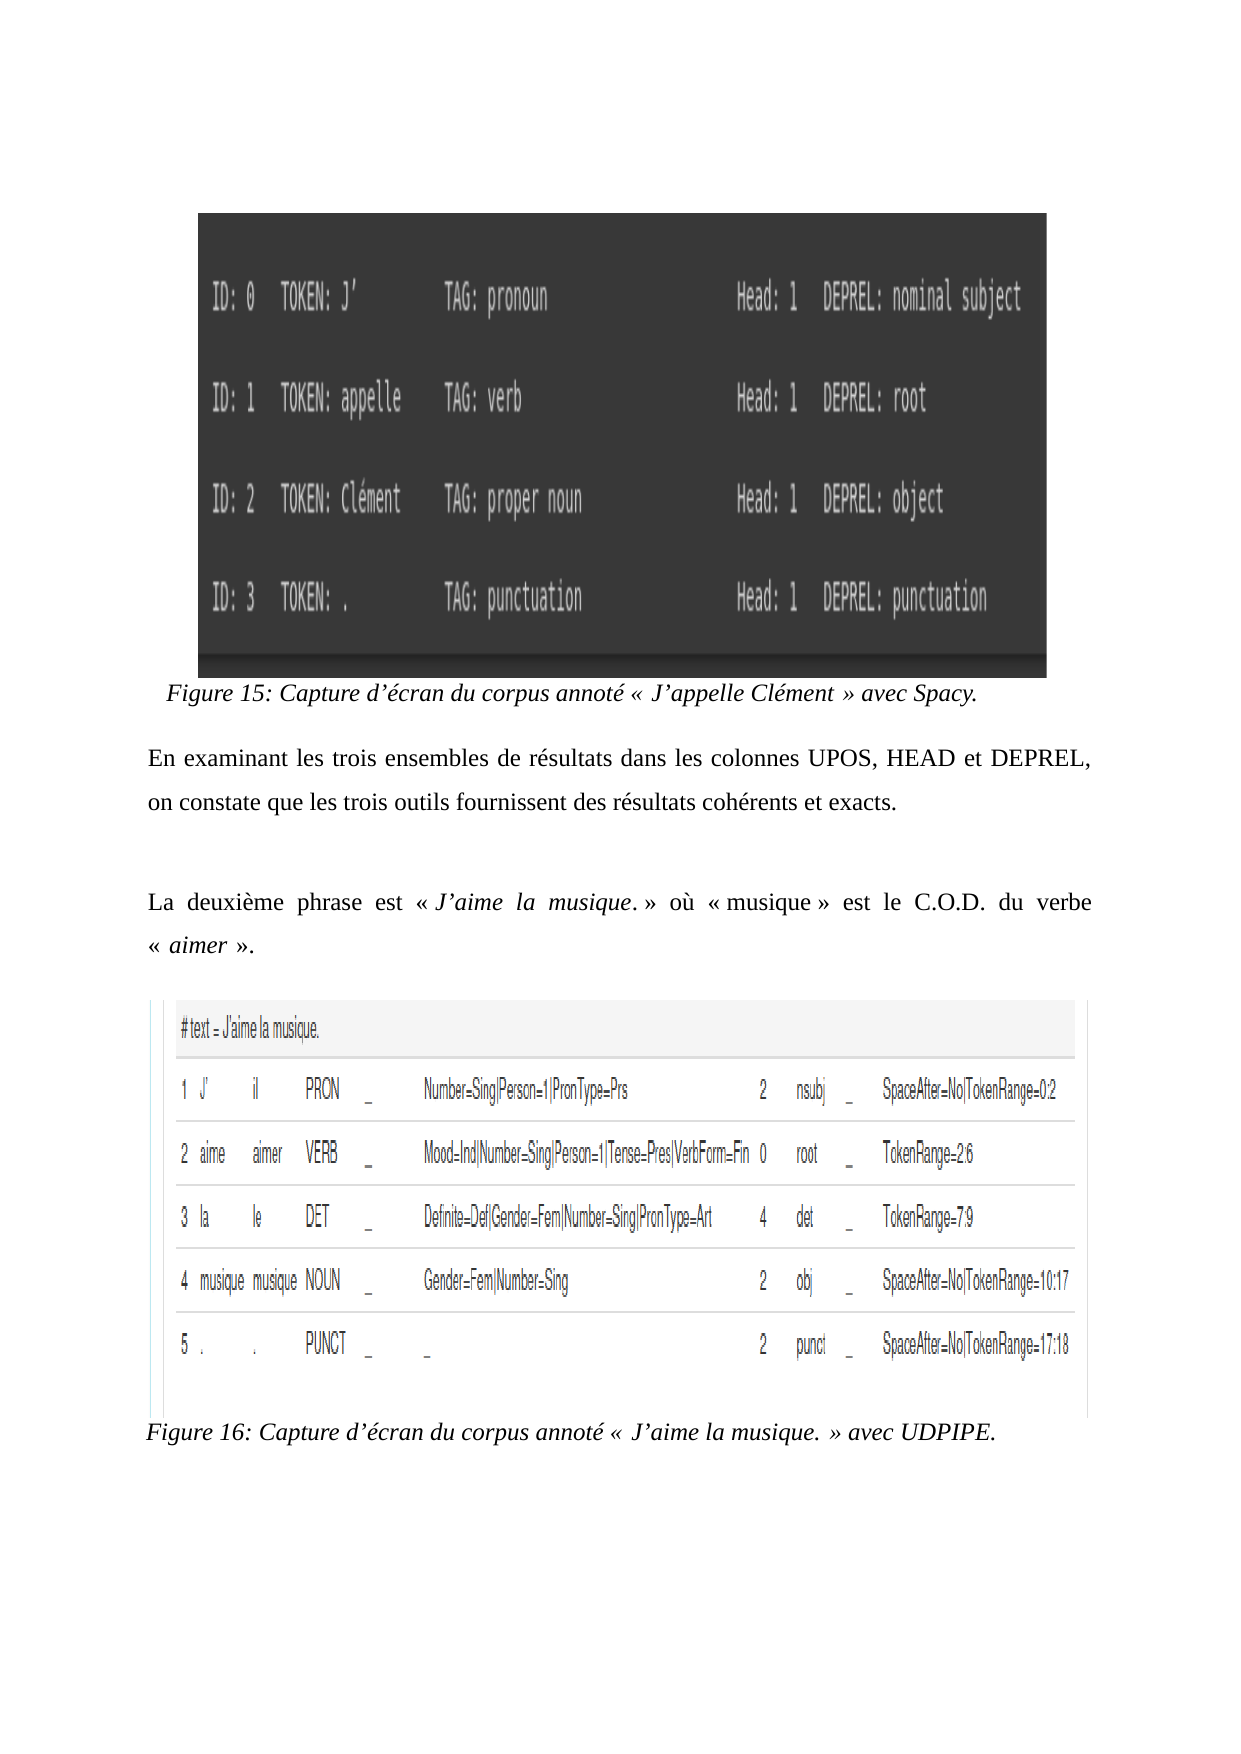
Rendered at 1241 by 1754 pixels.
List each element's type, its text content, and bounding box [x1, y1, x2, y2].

text En examinant les trois ensembles de résultats dans les colonnes UPOS, HEAD et DEPREL, on constate que les trois outils fournissent des résultats cohérents et exacts. [148, 191, 1092, 815]
text Figure 13: Capture d’écran du corpus annoté « J’appelle Clément » avec Spacy. [166, 213, 1079, 706]
text La deuxième phrase est « J’aime la musique. » où « musique » est le C.O.D. du verbe « aimer ». [148, 887, 1092, 959]
picture [147, 1000, 1093, 1418]
picture [198, 213, 1047, 678]
text Figure 14: Capture d’écran du corpus annoté « J’aime la musique. » avec UDPIPE. [146, 1001, 1094, 1446]
